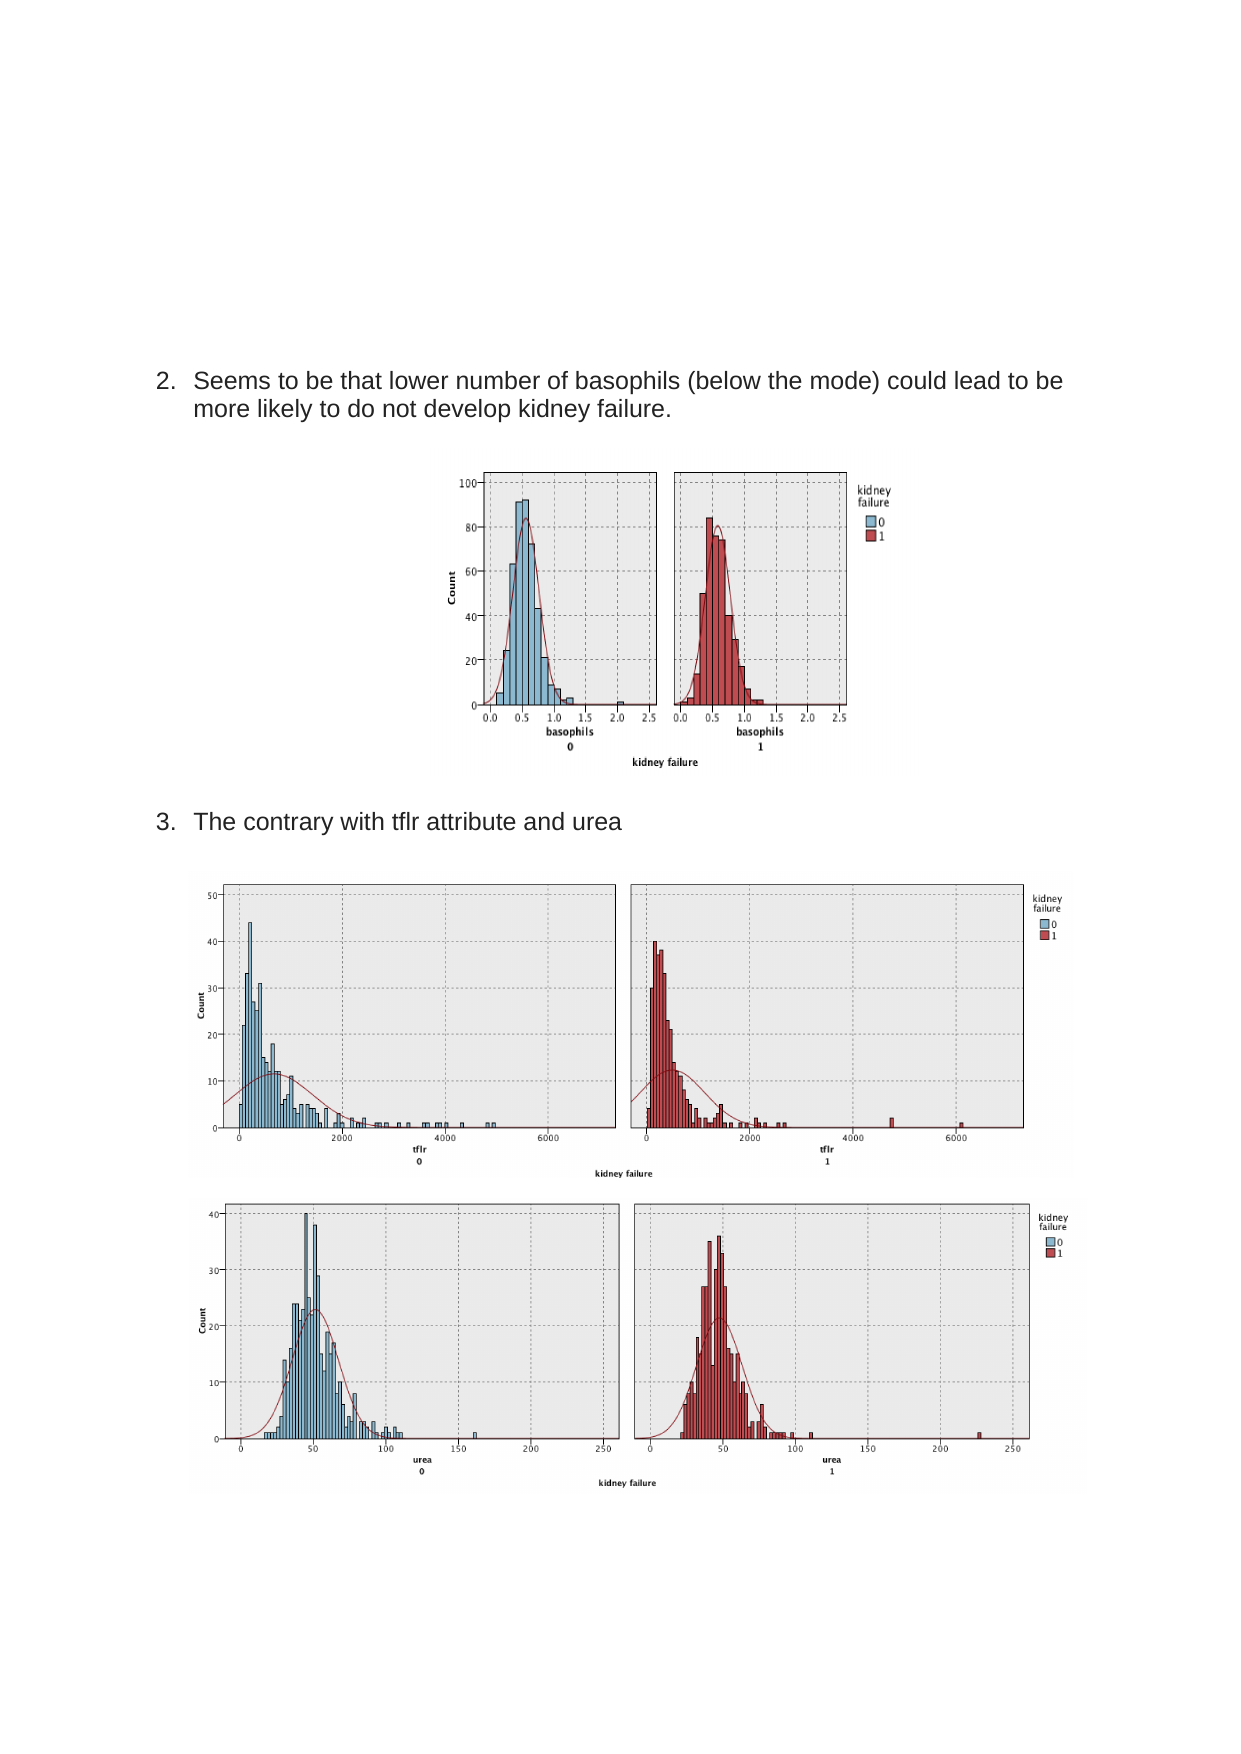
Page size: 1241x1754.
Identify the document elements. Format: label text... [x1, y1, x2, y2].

picture [189, 1198, 1087, 1494]
picture [187, 871, 1075, 1178]
list Seems to be that lower number of basophils (below the mode) could lead to be more likely to do not develop kidney failure. [156, 366, 1122, 423]
picture [429, 449, 489, 696]
list The contrary with tflr attribute and urea [156, 807, 1122, 836]
